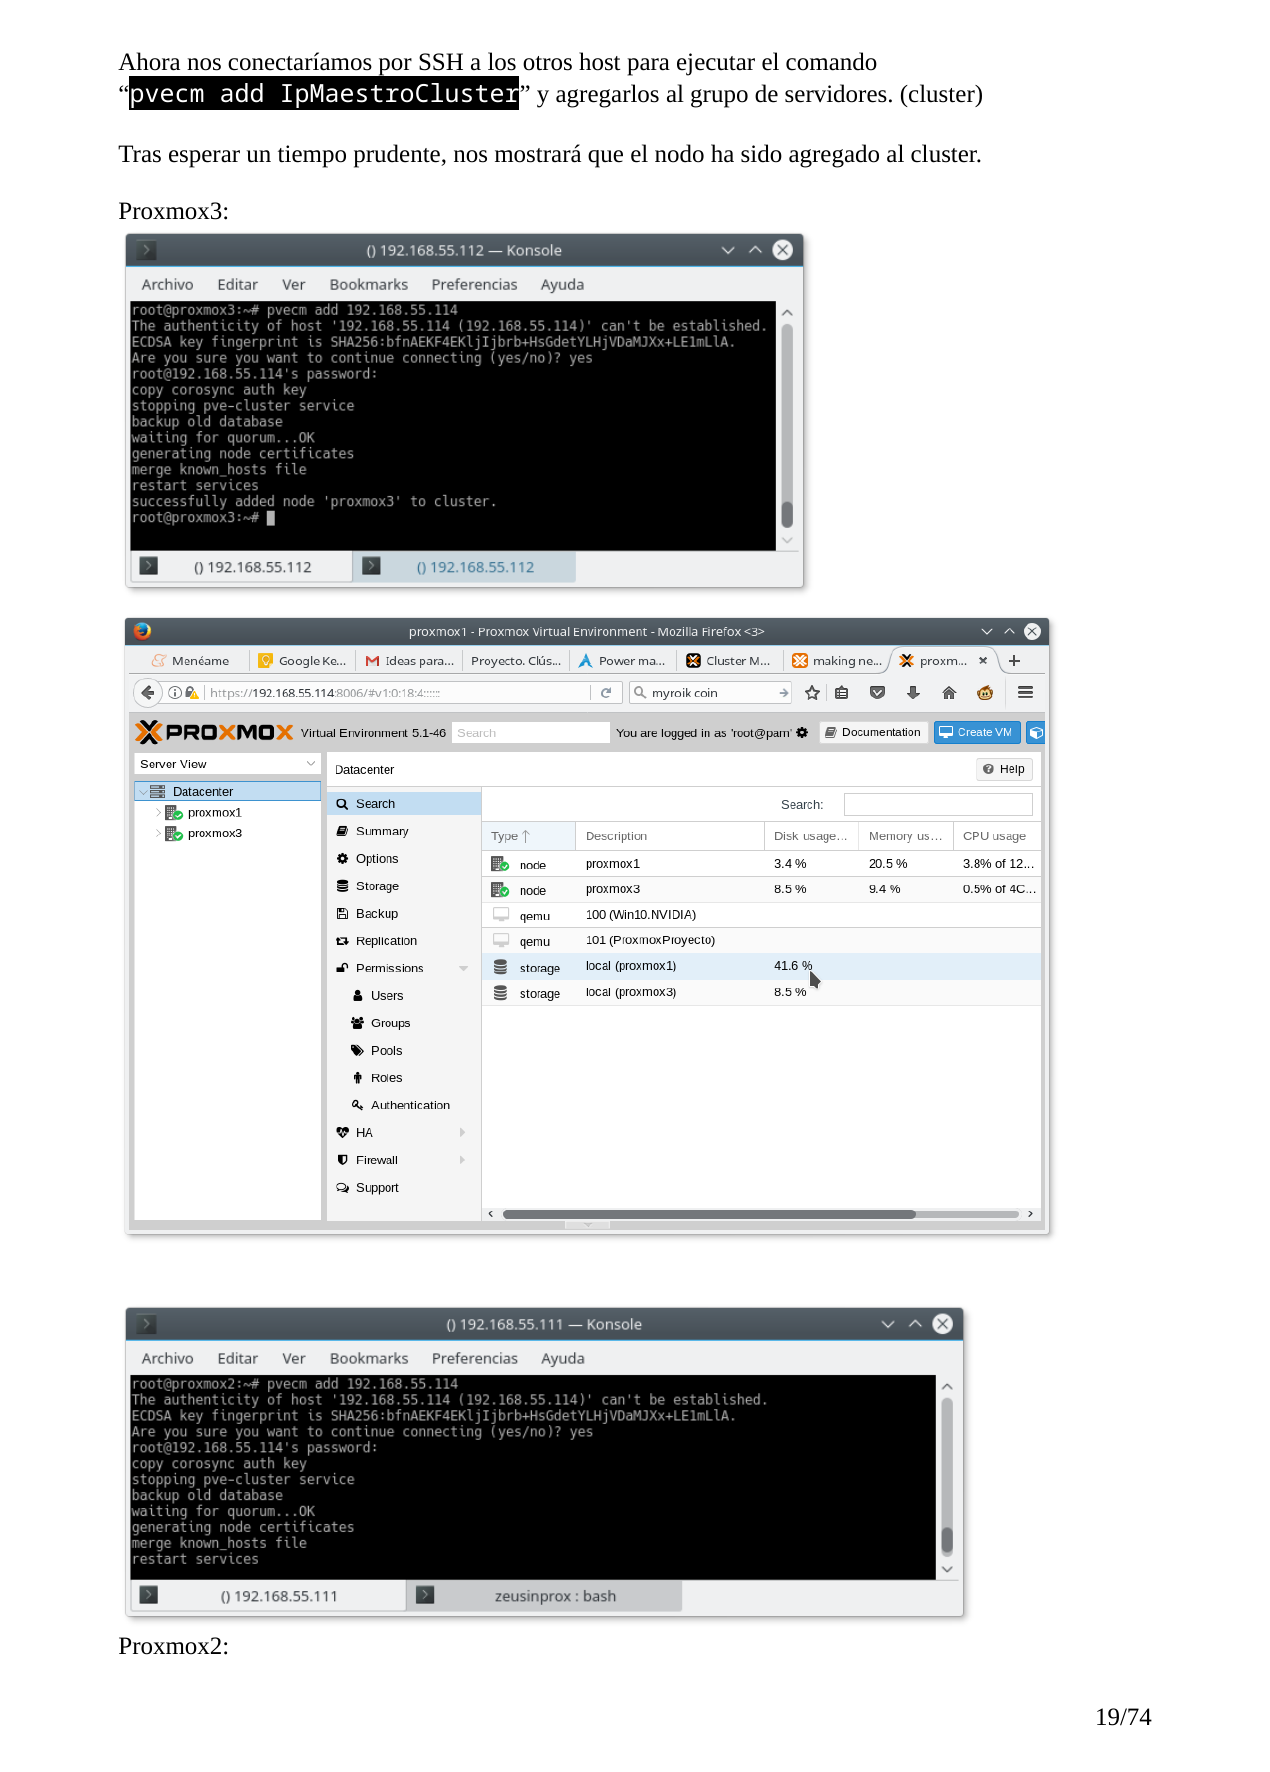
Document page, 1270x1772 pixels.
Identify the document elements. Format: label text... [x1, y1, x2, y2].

text Proxmox3: [118, 196, 1152, 225]
text Proxmox2: [118, 1274, 1152, 1660]
picture [118, 611, 1061, 1246]
text Tras esperar un tiempo prudente, nos mostrará que el nodo ha sido agregado al cluster. [118, 139, 1152, 168]
picture [118, 226, 818, 602]
text “pvecm add IpMaestroCluster” y agregarlos al grupo de servidores. (cluster) [118, 76, 1152, 110]
text Ahora nos conectaríamos por SSH a los otros host para ejecutar el comando [118, 47, 1152, 76]
picture [118, 1300, 978, 1631]
